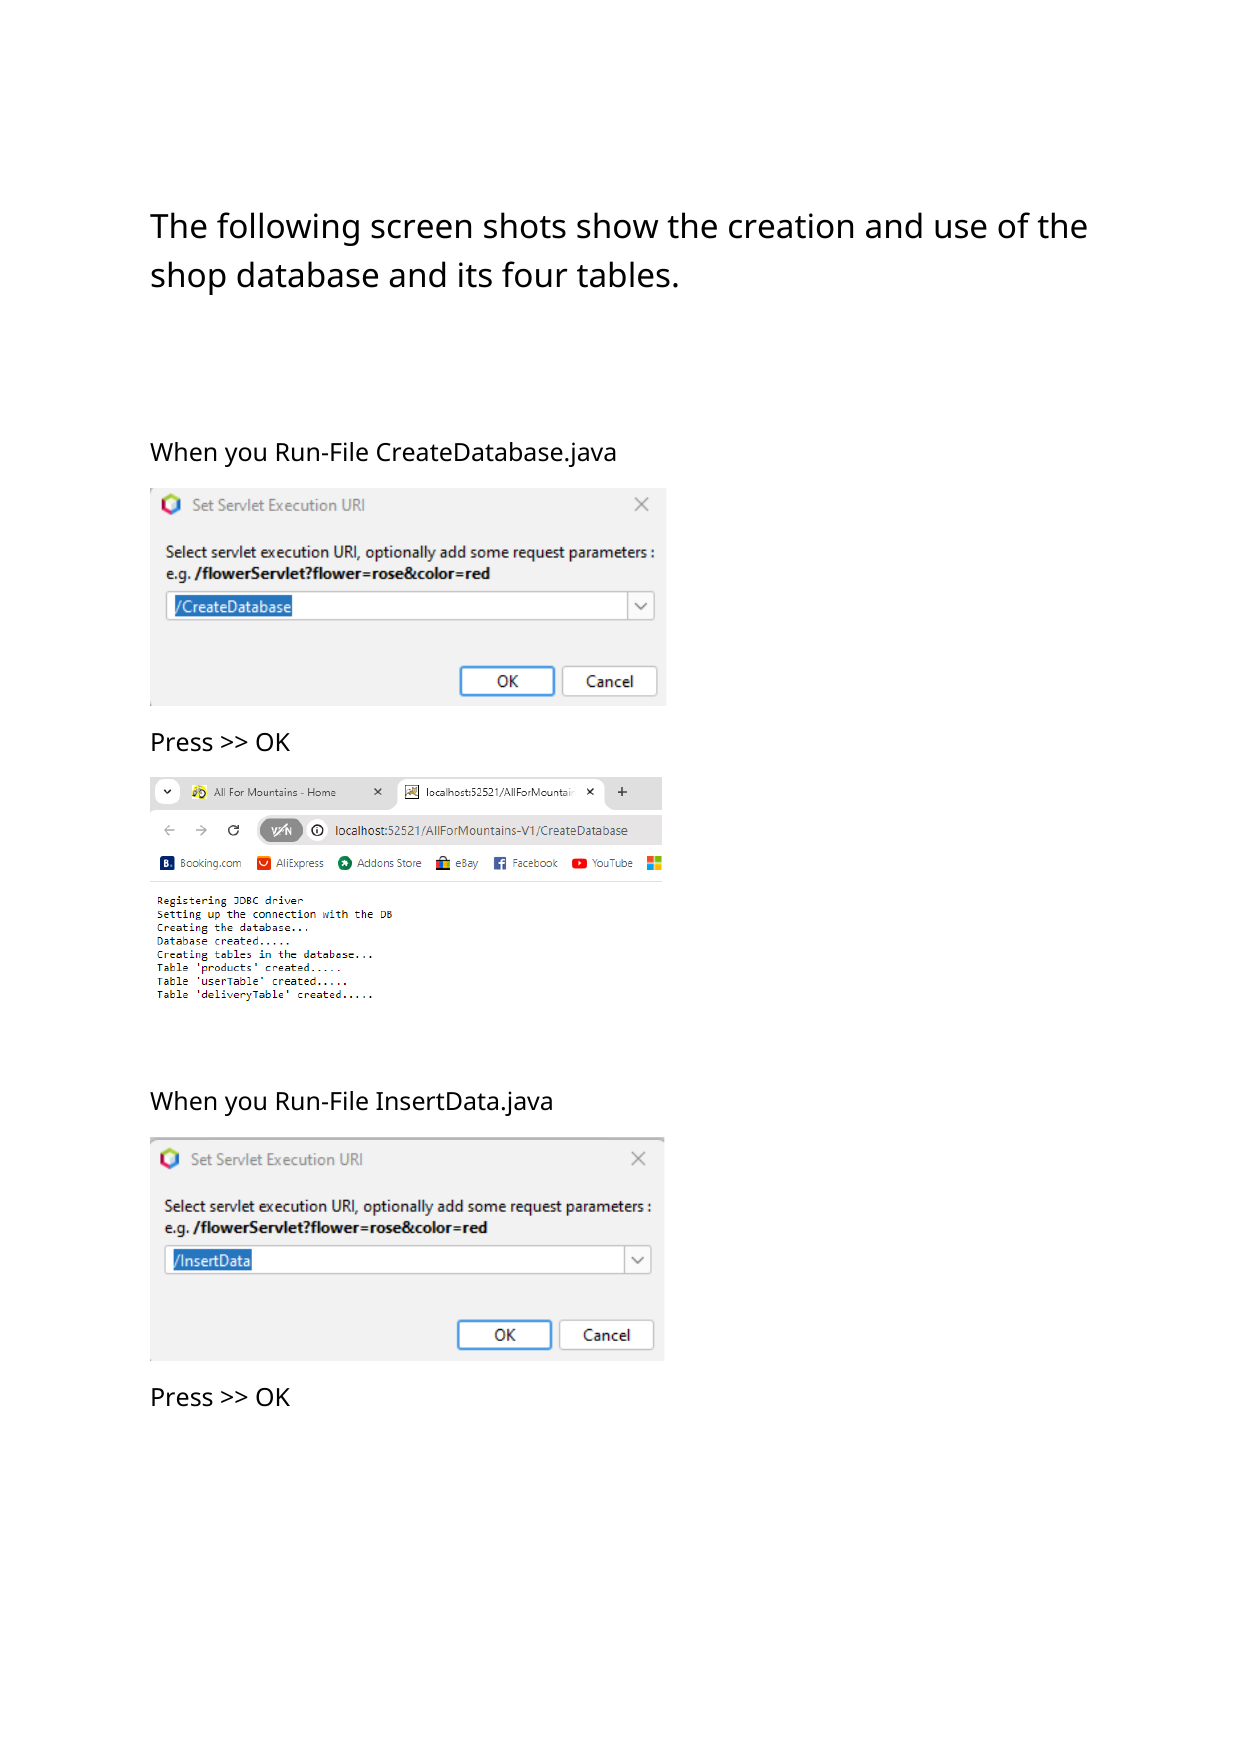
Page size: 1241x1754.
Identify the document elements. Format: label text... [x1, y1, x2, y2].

text The following screen shots show the creation and use of the shop database and its four tables. [150, 203, 1090, 297]
text Press >> OK [150, 724, 1090, 758]
text Press >> OK [150, 1379, 1090, 1413]
text When you Run-File InsertData.java [150, 1084, 1090, 1118]
text When you Run-File CreateDatabase.java [150, 435, 1090, 469]
